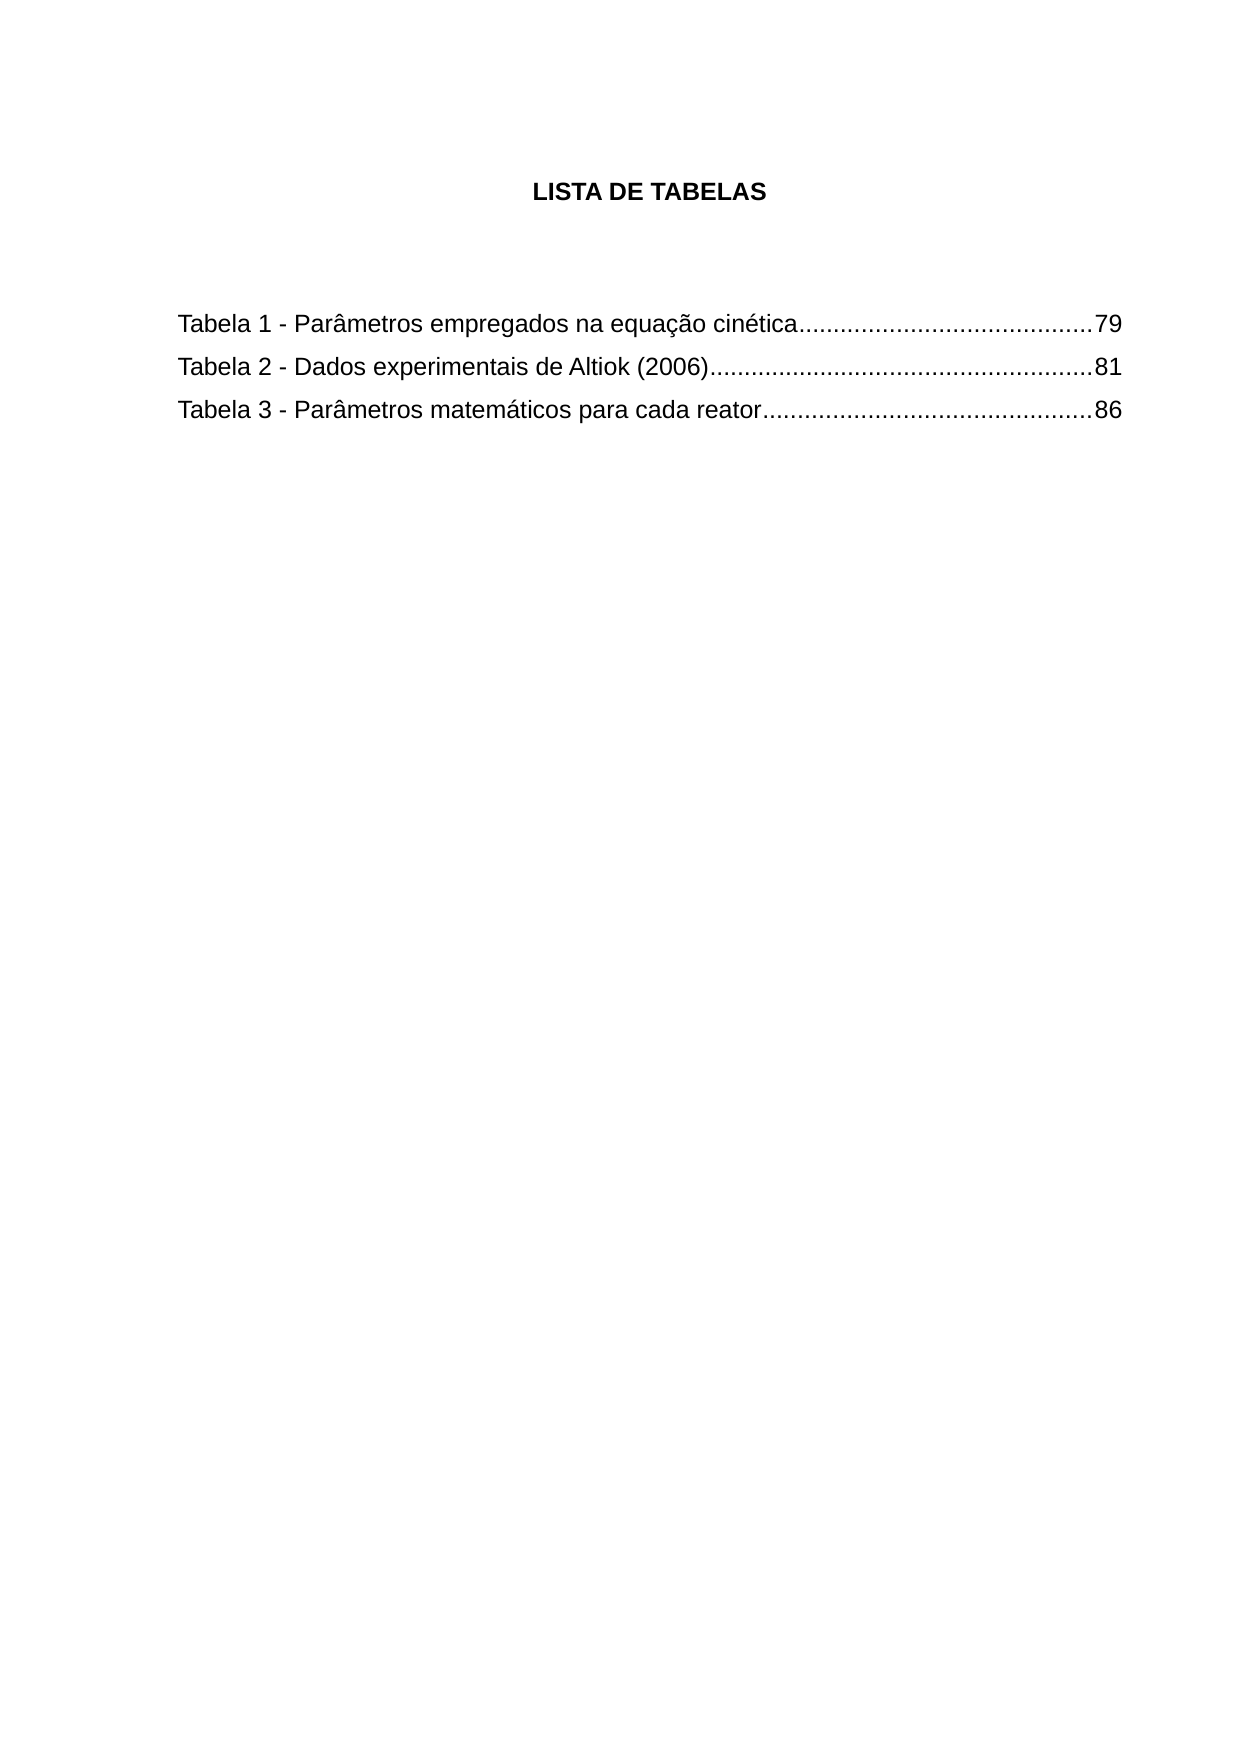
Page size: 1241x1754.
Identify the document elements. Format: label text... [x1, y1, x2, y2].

text Tabela 1 - Parâmetros empregados na equação cinética 79 [177, 309, 1122, 338]
text Tabela 3 - Parâmetros matemáticos para cada reator 86 [177, 395, 1122, 424]
subtitle LISTA DE TABELAS [177, 177, 1122, 206]
text Tabela 2 - Dados experimentais de Altiok (2006) 81 [177, 352, 1122, 381]
